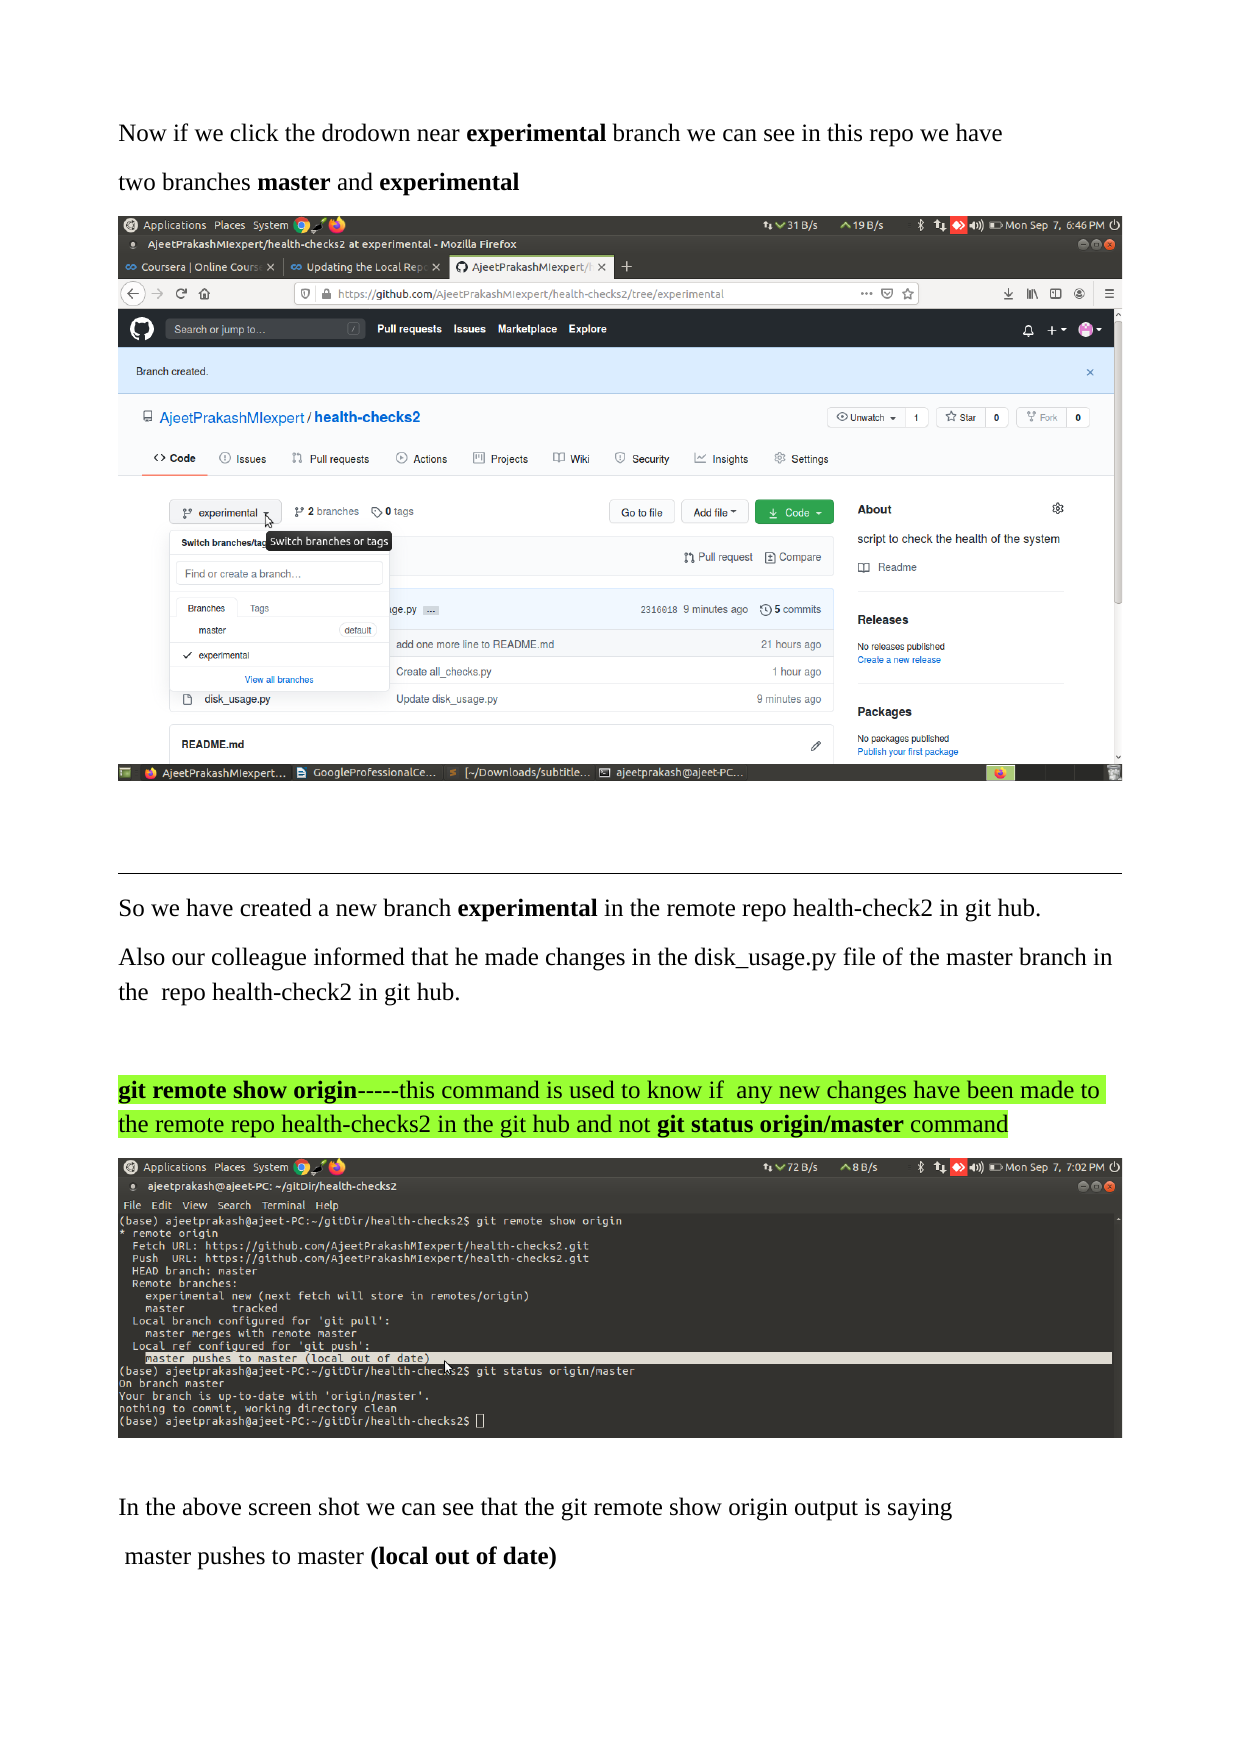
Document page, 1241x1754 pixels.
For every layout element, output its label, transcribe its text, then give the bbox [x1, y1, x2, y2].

text Also our colleague informed that he made changes in the disk_usage.py file of the master branch in the repo health-check2 in git hub. [118, 942, 1122, 1006]
text two branches master and experimental [118, 167, 1122, 196]
text So we have created a new branch experimental in the remote repo health-check2 in git hub. [118, 893, 1122, 922]
text git remote show origin-----this command is used to know if any new changes have been made to the remote repo health-checks2 in the git hub and not git status origin/master command [118, 1075, 1122, 1138]
text Now if we click the drodown near experimental branch we can see in this repo we have [118, 118, 1122, 147]
text master pushes to master (local out of date) [118, 1541, 1122, 1570]
text In the above screen shot we can see that the git remote show origin output is saying [118, 1492, 1122, 1521]
picture [118, 1158, 1123, 1438]
picture [118, 216, 1123, 781]
